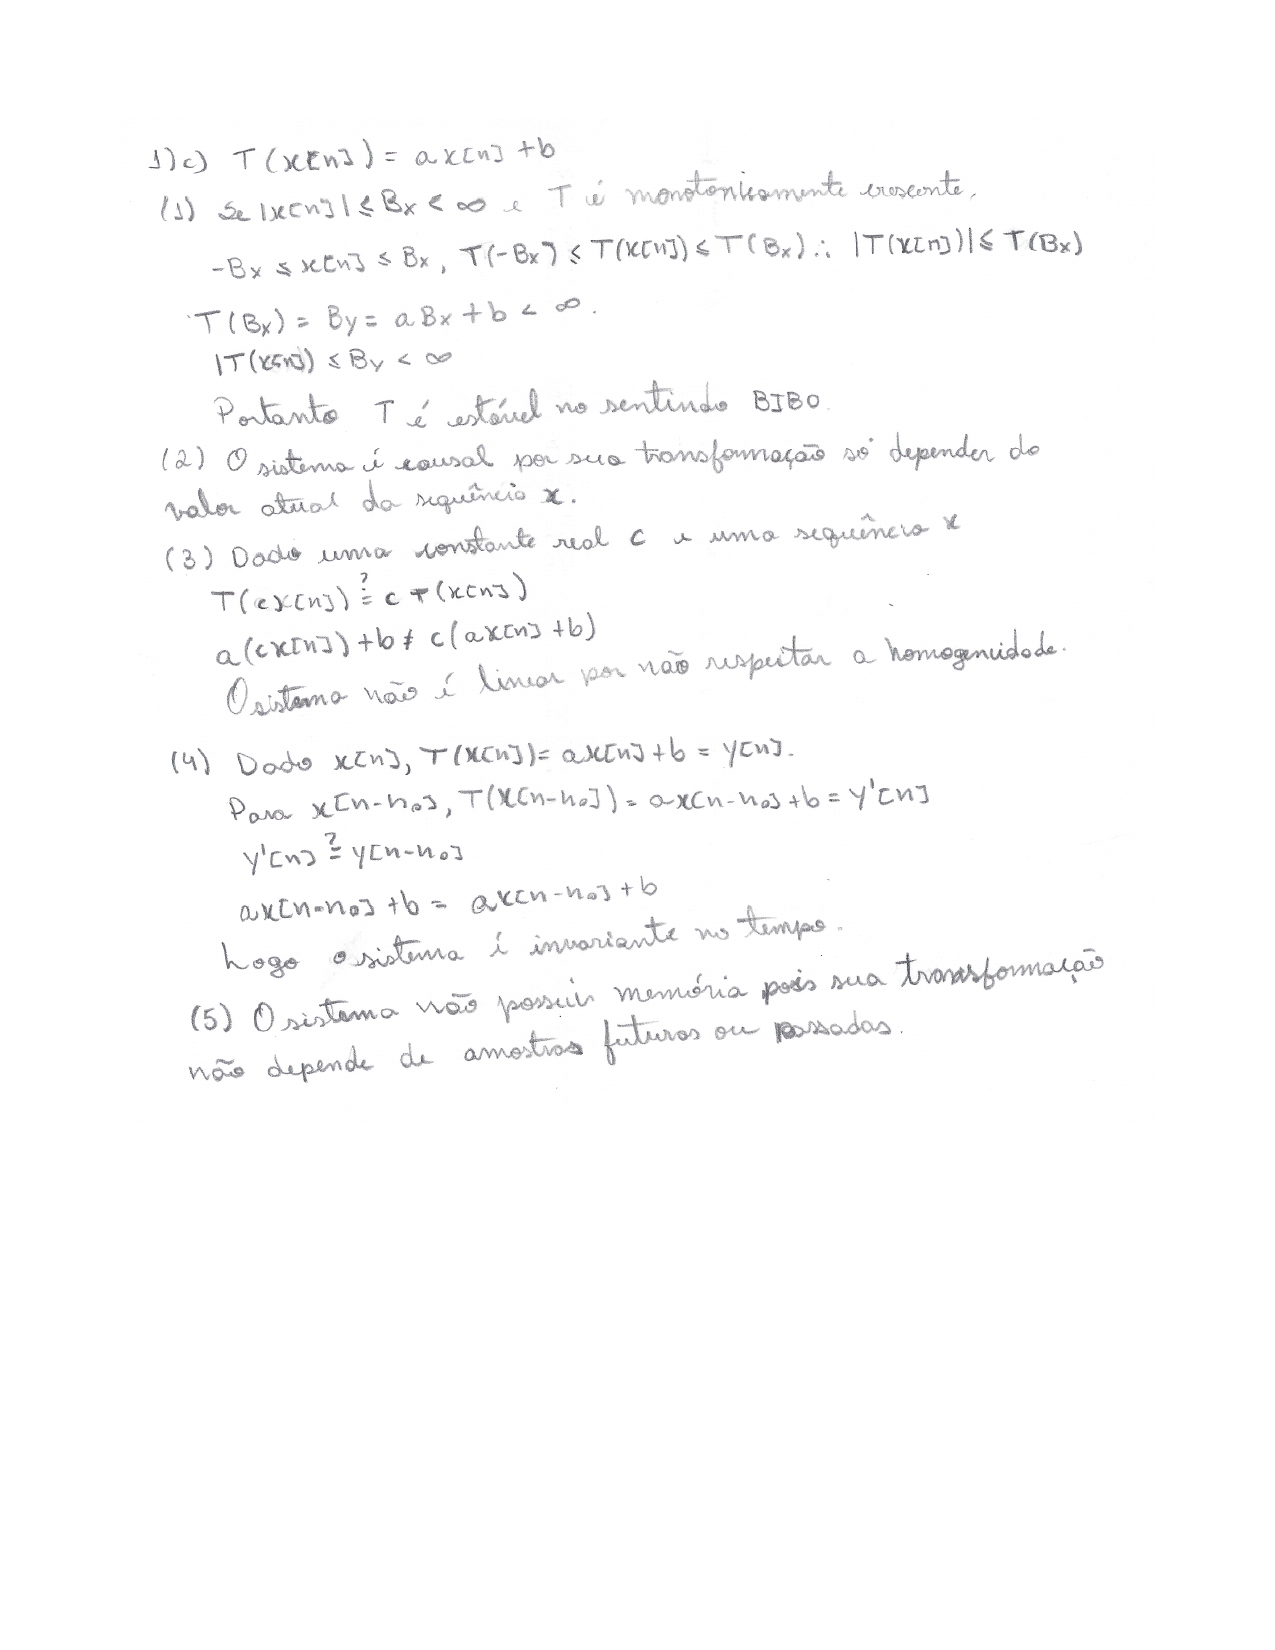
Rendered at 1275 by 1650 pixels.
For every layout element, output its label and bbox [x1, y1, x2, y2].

picture [118, 118, 1157, 1122]
